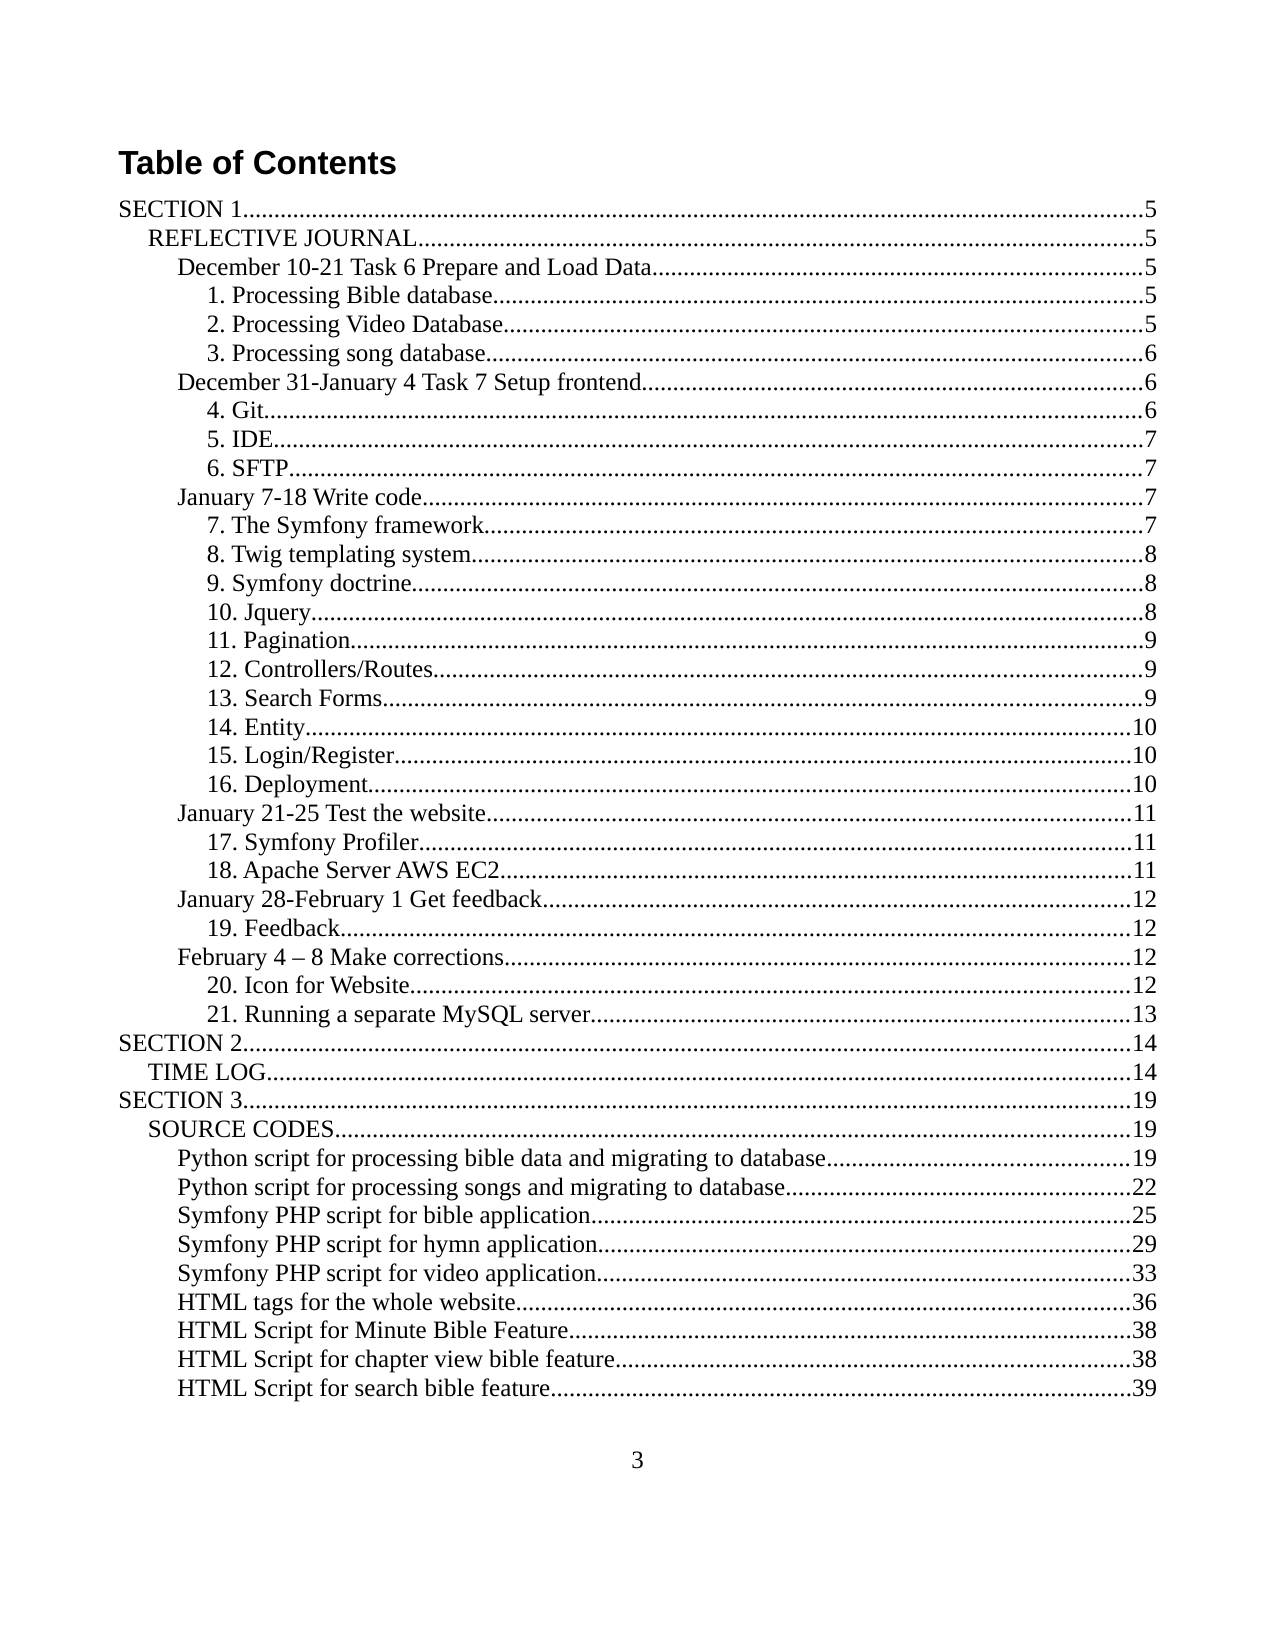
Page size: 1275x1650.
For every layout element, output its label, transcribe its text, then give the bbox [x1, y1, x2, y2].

text SECTION 3 19 [118, 1085, 1157, 1114]
text 10. Jquery 8 [207, 597, 1157, 625]
text 2. Processing Video Database 5 [207, 309, 1157, 338]
text 14. Entity 10 [207, 712, 1157, 740]
text 17. Symfony Profiler 11 [207, 827, 1157, 855]
text Symfony PHP script for video application 33 [177, 1258, 1157, 1287]
subtitle Table of Contents [118, 143, 1157, 182]
text 19. Feedback 12 [207, 913, 1157, 942]
text HTML Script for Minute Bible Feature 38 [177, 1315, 1157, 1344]
text 6. SFTP 7 [207, 453, 1157, 482]
text HTML Script for chapter view bible feature 38 [177, 1344, 1157, 1373]
text January 21-25 Test the website 11 [177, 798, 1157, 827]
text 12. Controllers/Routes 9 [207, 654, 1157, 683]
text 7. The Symfony framework 7 [207, 510, 1157, 539]
text SECTION 1 5 [118, 194, 1157, 223]
text HTML Script for search bible feature 39 [177, 1373, 1157, 1402]
text December 10-21 Task 6 Prepare and Load Data 5 [177, 252, 1157, 280]
text 15. Login/Register 10 [207, 740, 1157, 769]
text 16. Deployment 10 [207, 769, 1157, 798]
text Python script for processing songs and migrating to database 22 [177, 1172, 1157, 1200]
text Symfony PHP script for bible application 25 [177, 1200, 1157, 1229]
text 21. Running a separate MySQL server 13 [207, 999, 1157, 1028]
text December 31-January 4 Task 7 Setup frontend 6 [177, 367, 1157, 395]
text 4. Git 6 [207, 395, 1157, 424]
text 1. Processing Bible database 5 [207, 280, 1157, 309]
text 11. Pagination 9 [207, 625, 1157, 654]
text SECTION 2 14 [118, 1028, 1157, 1057]
text 20. Icon for Website 12 [207, 970, 1157, 999]
text 18. Apache Server AWS EC2 11 [207, 855, 1157, 884]
text 9. Symfony doctrine 8 [207, 568, 1157, 597]
text January 28-February 1 Get feedback 12 [177, 884, 1157, 913]
text SOURCE CODES 19 [148, 1114, 1157, 1143]
text HTML tags for the whole website 36 [177, 1287, 1157, 1315]
text 3. Processing song database 6 [207, 338, 1157, 367]
text February 4 – 8 Make corrections 12 [177, 942, 1157, 970]
text January 7-18 Write code 7 [177, 482, 1157, 510]
text TIME LOG 14 [148, 1057, 1157, 1085]
text Symfony PHP script for hymn application 29 [177, 1229, 1157, 1258]
text 5. IDE 7 [207, 424, 1157, 453]
text Python script for processing bible data and migrating to database 19 [177, 1143, 1157, 1172]
text REFLECTIVE JOURNAL 5 [148, 223, 1157, 252]
text 8. Twig templating system. 8 [207, 539, 1157, 568]
text 13. Search Forms 9 [207, 683, 1157, 712]
